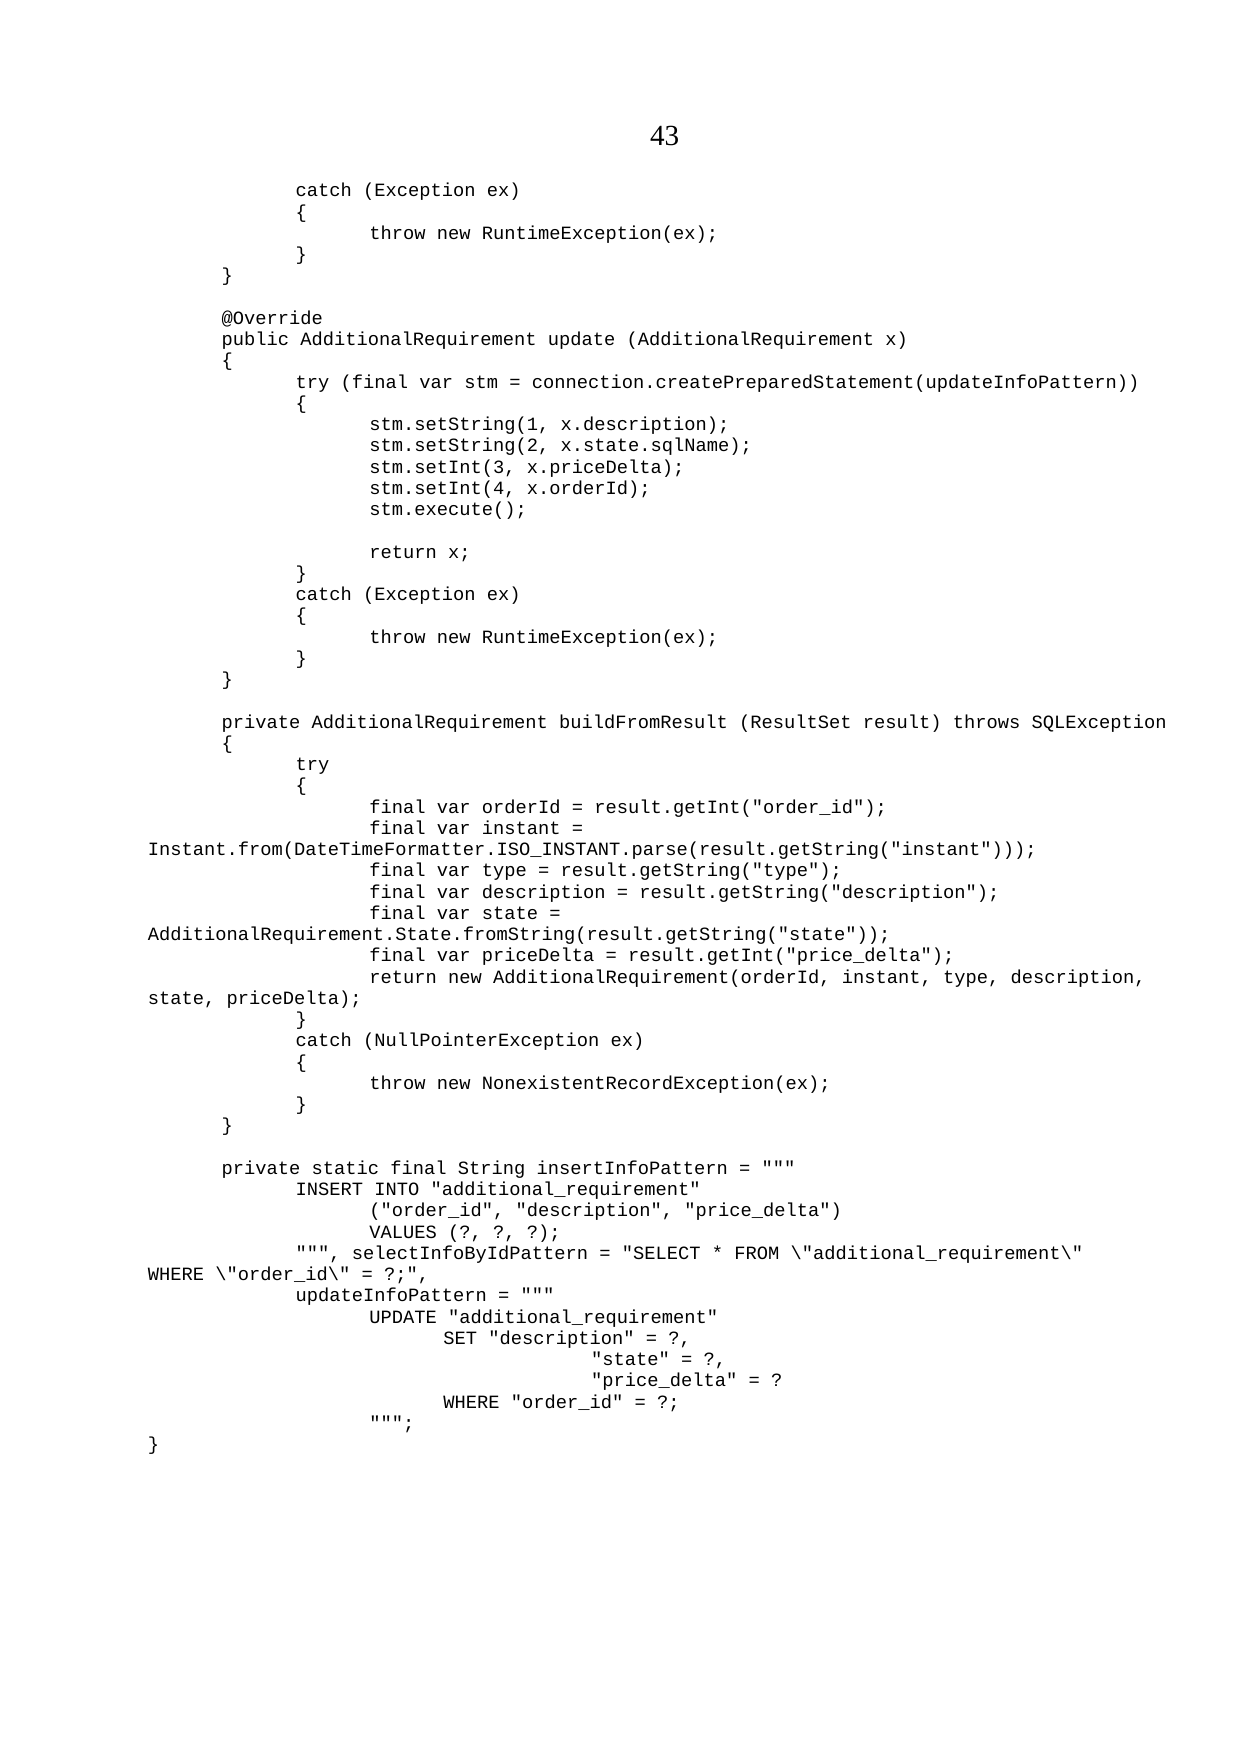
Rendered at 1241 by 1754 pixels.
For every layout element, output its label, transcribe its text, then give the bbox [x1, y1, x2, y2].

text @Override [148, 309, 1181, 330]
text } [148, 1010, 1181, 1031]
text } [148, 670, 1181, 691]
text "state" = ?, [148, 1350, 1181, 1371]
text { [148, 1052, 1181, 1074]
text ("order_id", "description", "price_delta") [148, 1201, 1181, 1222]
text stm.execute(); [148, 500, 1181, 521]
text try (final var stm = connection.createPreparedStatement(updateInfoPattern)) [148, 372, 1181, 394]
text } [148, 245, 1181, 266]
text private static final String insertInfoPattern = """ [148, 1159, 1181, 1180]
text } [148, 266, 1181, 287]
text VALUES (?, ?, ?); [148, 1222, 1181, 1244]
text catch (NullPointerException ex) [148, 1031, 1181, 1052]
text INSERT INTO "additional_requirement" [148, 1180, 1181, 1201]
text catch (Exception ex) [148, 181, 1181, 202]
text final var description = result.getString("description"); [148, 882, 1181, 904]
text } [148, 1116, 1181, 1137]
text private AdditionalRequirement buildFromResult (ResultSet result) throws SQLException [148, 712, 1181, 734]
text final var orderId = result.getInt("order_id"); [148, 797, 1181, 819]
text return new AdditionalRequirement(orderId, instant, type, description, state, priceDelta); [148, 967, 1181, 1010]
text throw new NonexistentRecordException(ex); [148, 1074, 1181, 1095]
text stm.setInt(3, x.priceDelta); [148, 457, 1181, 479]
text final var instant = Instant.from(DateTimeFormatter.ISO_INSTANT.parse(result.getString("instant"))); [148, 819, 1181, 861]
text } [148, 649, 1181, 670]
text UPDATE "additional_requirement" [148, 1307, 1181, 1329]
text """, selectInfoByIdPattern = "SELECT * FROM \"additional_requirement\" WHERE \"order_id\" = ?;", [148, 1244, 1181, 1286]
text """; [148, 1414, 1181, 1435]
text } [148, 1435, 1181, 1456]
text updateInfoPattern = """ [148, 1286, 1181, 1307]
text throw new RuntimeException(ex); [148, 224, 1181, 245]
text { [148, 734, 1181, 755]
text return x; [148, 542, 1181, 564]
text SET "description" = ?, [148, 1329, 1181, 1350]
text stm.setString(2, x.state.sqlName); [148, 436, 1181, 457]
text try [148, 755, 1181, 776]
text "price_delta" = ? [148, 1371, 1181, 1392]
text WHERE "order_id" = ?; [148, 1392, 1181, 1414]
text final var type = result.getString("type"); [148, 861, 1181, 882]
text { [148, 606, 1181, 627]
text { [148, 394, 1181, 415]
text { [148, 776, 1181, 797]
text } [148, 564, 1181, 585]
text final var priceDelta = result.getInt("price_delta"); [148, 946, 1181, 967]
text public AdditionalRequirement update (AdditionalRequirement x) [148, 330, 1181, 351]
text final var state = AdditionalRequirement.State.fromString(result.getString("state")); [148, 904, 1181, 946]
text { [148, 351, 1181, 372]
text { [148, 202, 1181, 224]
text stm.setString(1, x.description); [148, 415, 1181, 436]
text catch (Exception ex) [148, 585, 1181, 606]
text } [148, 1095, 1181, 1116]
text throw new RuntimeException(ex); [148, 627, 1181, 649]
text stm.setInt(4, x.orderId); [148, 479, 1181, 500]
